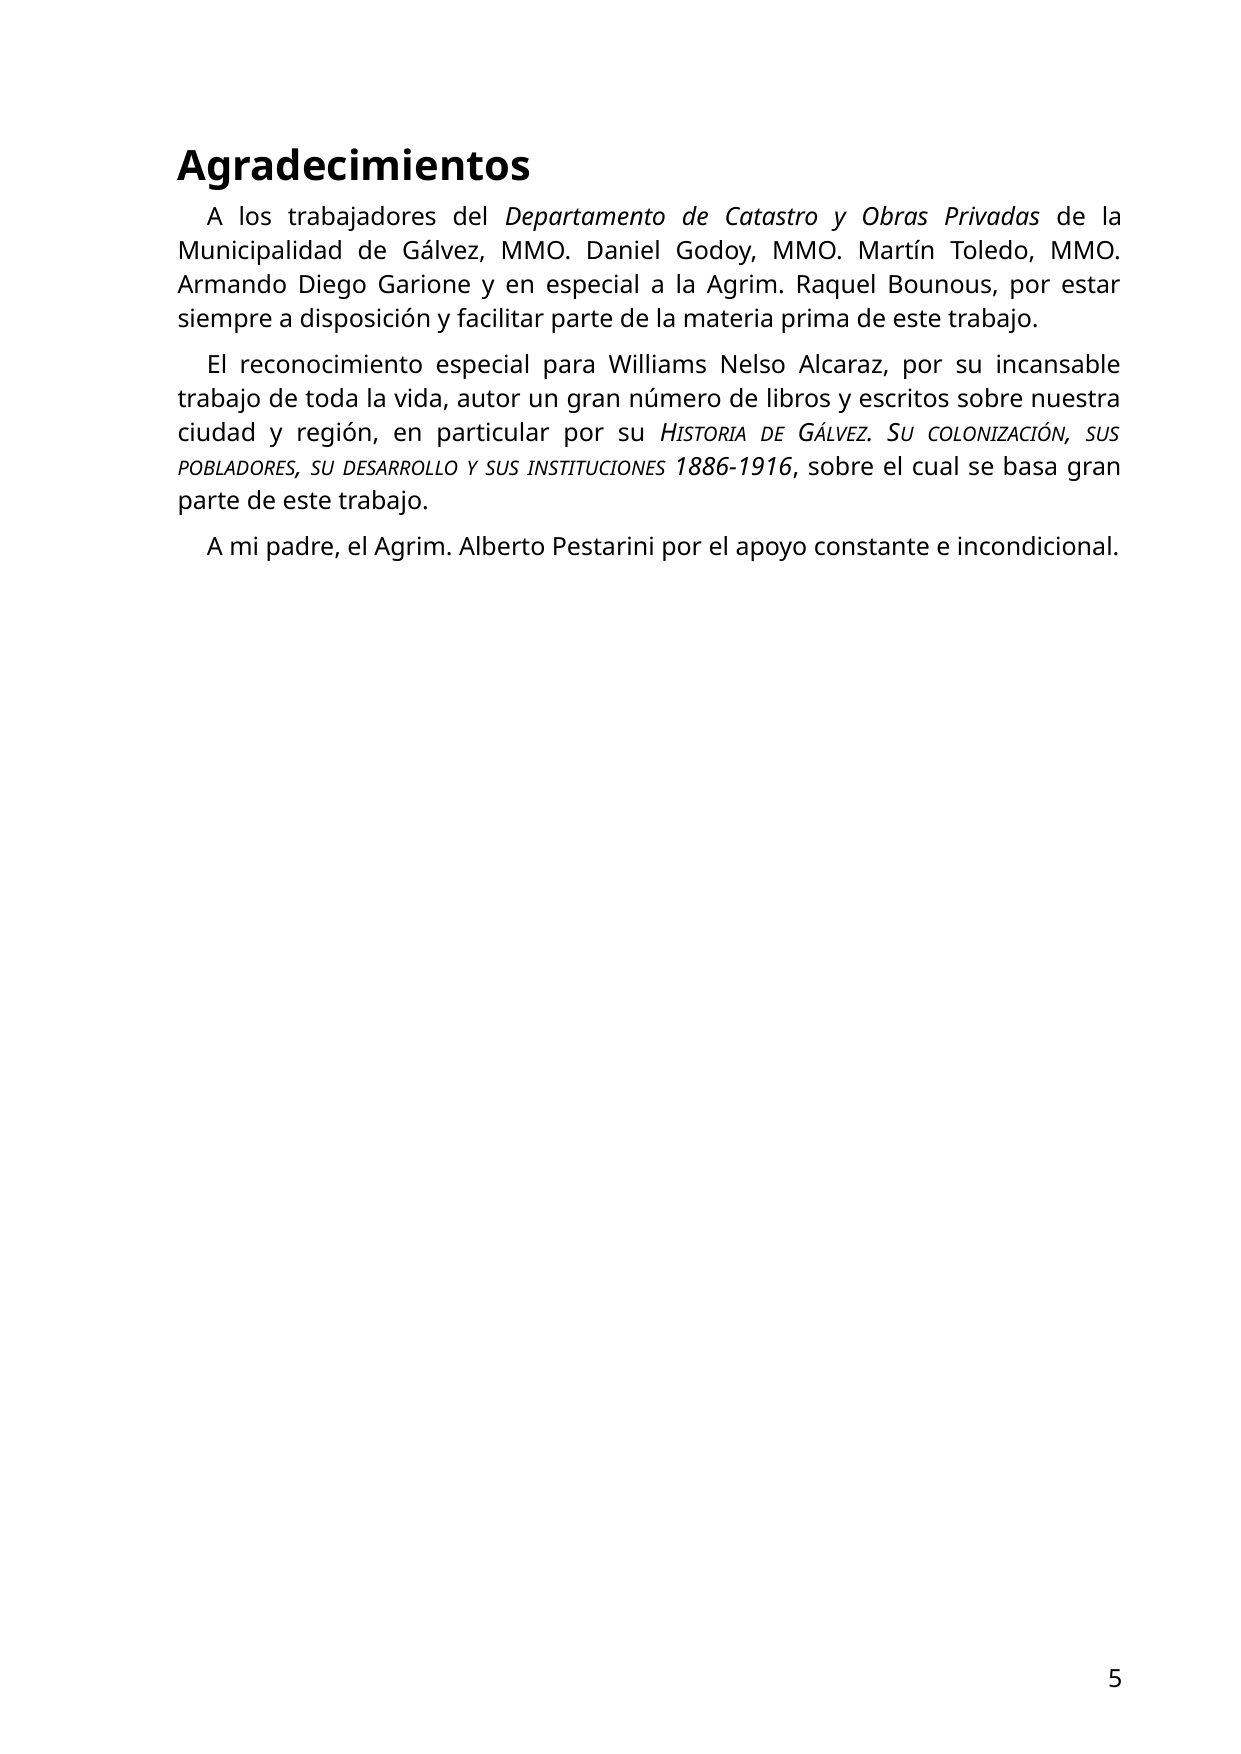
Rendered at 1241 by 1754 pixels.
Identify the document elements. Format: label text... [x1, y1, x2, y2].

text A los trabajadores del Departamento de Catastro y Obras Privadas de la Municipalidad de Gálvez, MMO. Daniel Godoy, MMO. Martín Toledo, MMO. Armando Diego Garione y en especial a la Agrim. Raquel Bounous, por estar siempre a disposición y facilitar parte de la materia prima de este trabajo. [177, 198, 1122, 335]
text A mi padre, el Agrim. Alberto Pestarini por el apoyo constante e incondicional. [177, 529, 1122, 563]
text El reconocimiento especial para Williams Nelso Alcaraz, por su incansable trabajo de toda la vida, autor un gran número de libros y escritos sobre nuestra ciudad y región, en particular por su Historia de Gálvez. Su colonización, sus pobladores, su desarrollo y sus instituciones 1886-1916, sobre el cual se basa gran parte de este trabajo. [177, 347, 1122, 517]
subtitle Agradecimientos [177, 136, 1122, 193]
